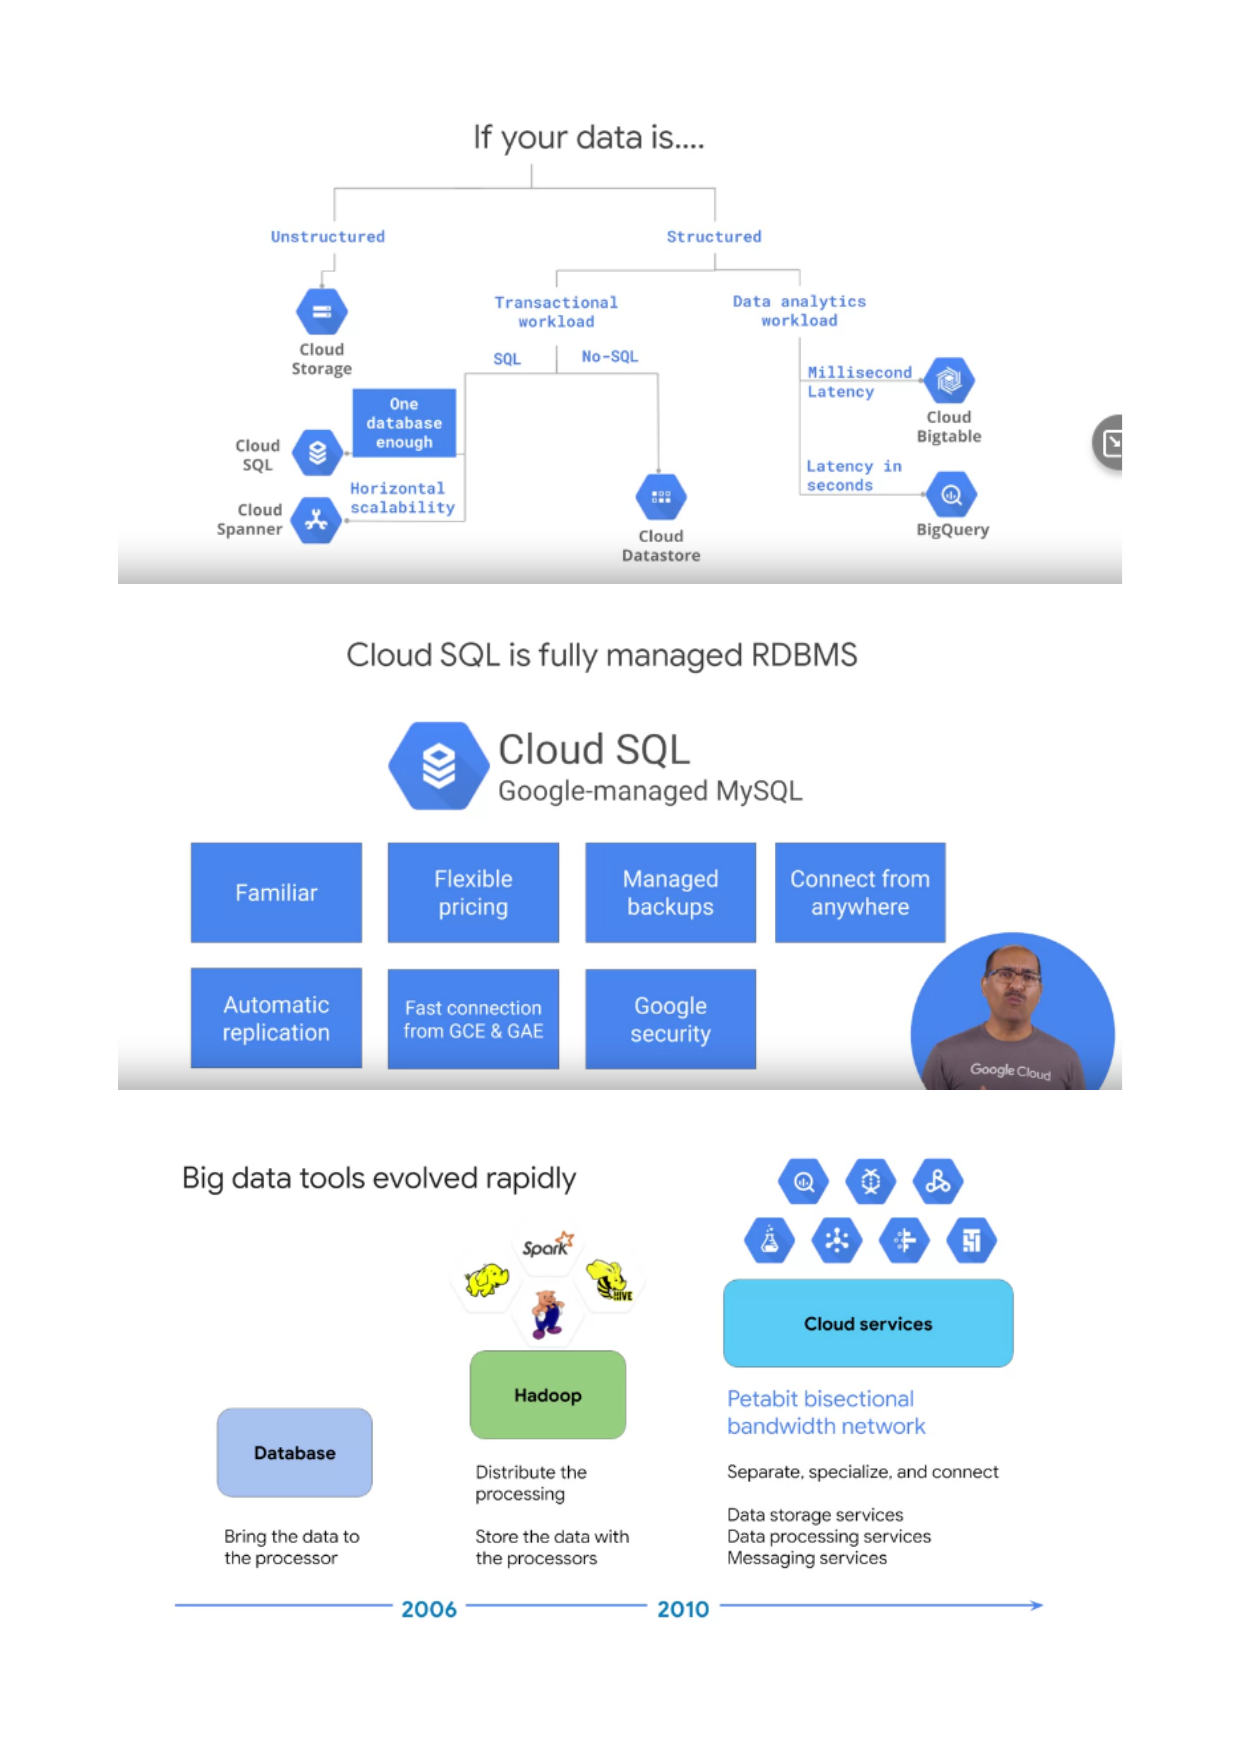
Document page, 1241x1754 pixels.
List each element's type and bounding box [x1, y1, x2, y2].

picture [118, 118, 1123, 584]
picture [118, 612, 1123, 1090]
picture [118, 1118, 1123, 1632]
